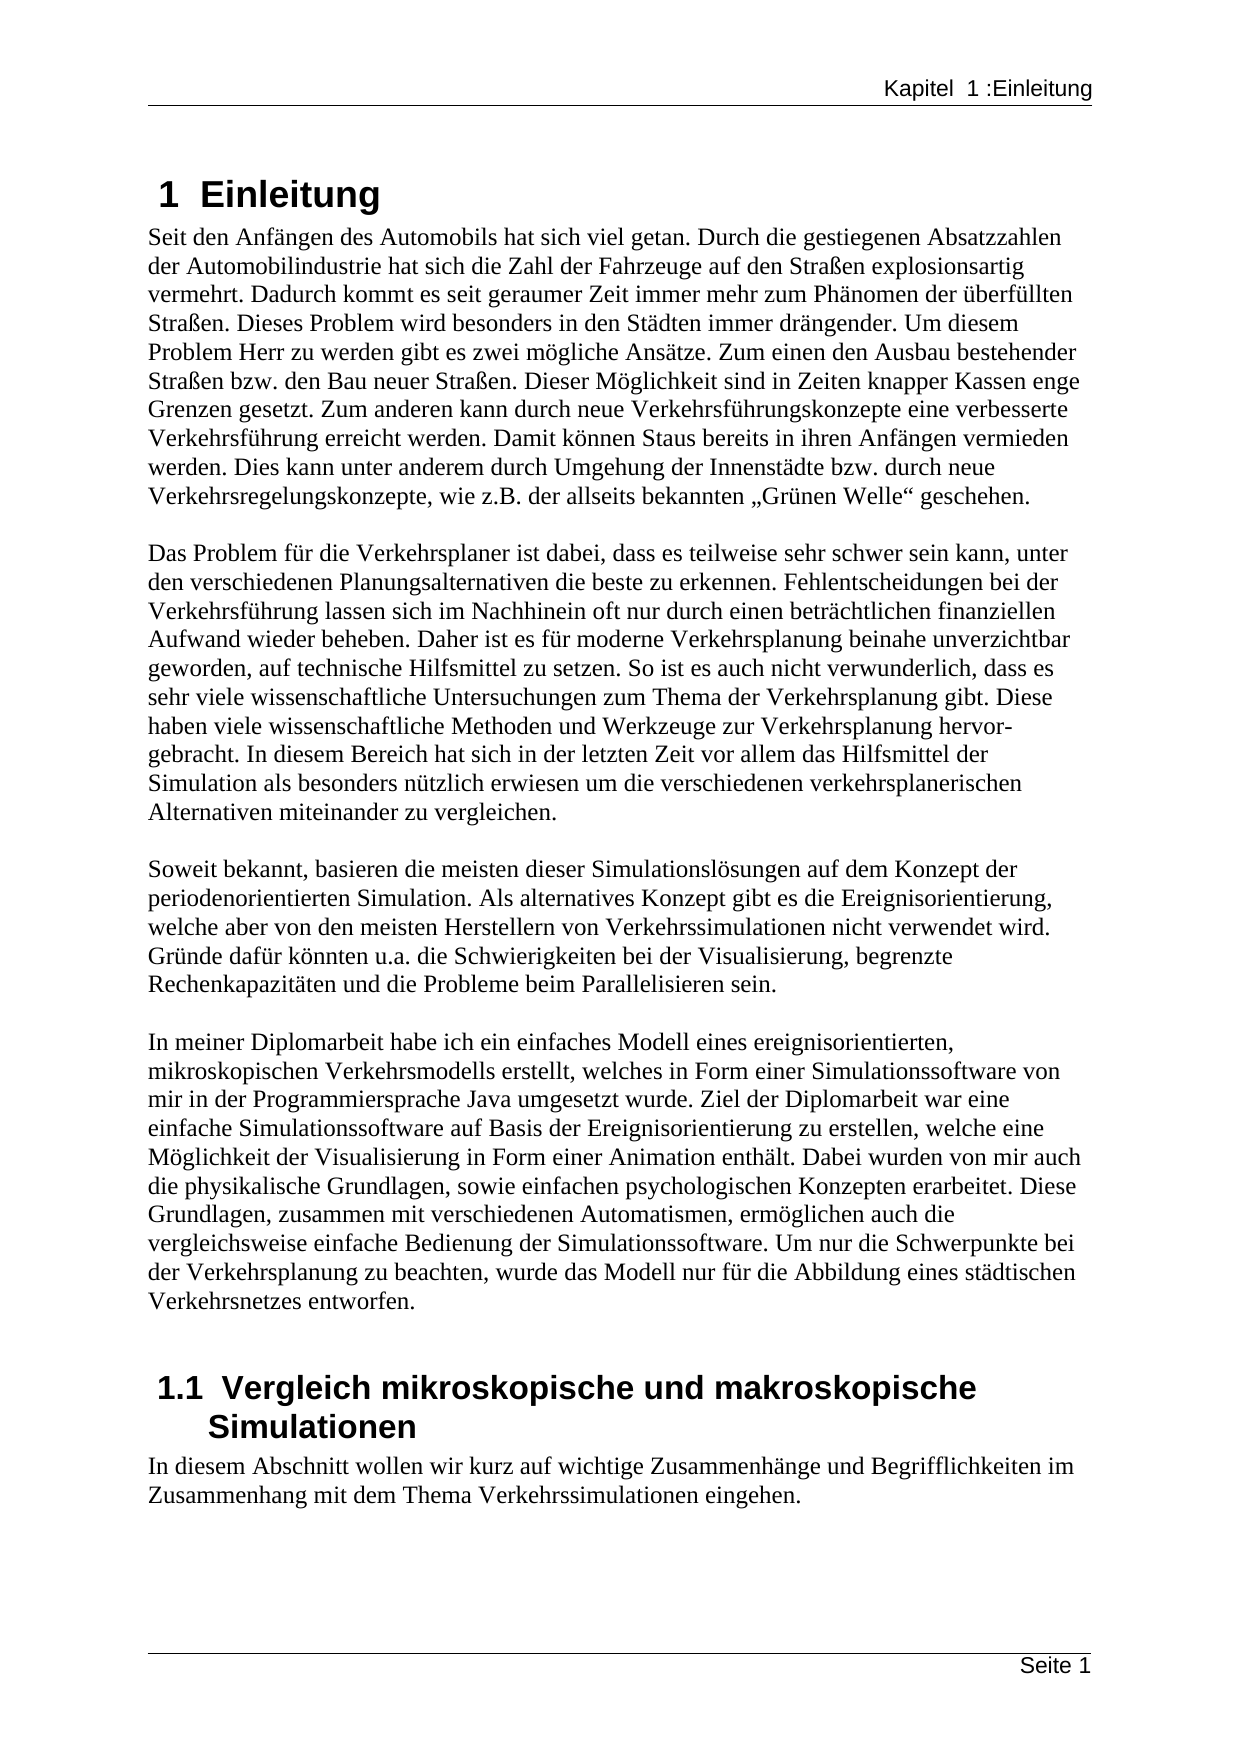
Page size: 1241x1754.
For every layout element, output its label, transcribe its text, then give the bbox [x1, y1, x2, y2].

subtitle Einleitung [148, 173, 1092, 216]
text Soweit bekannt, basieren die meisten dieser Simulationslösungen auf dem Konzept der periodenorientierten Simulation. Als alternatives Konzept gibt es die Ereignisorientierung, welche aber von den meisten Herstellern von Verkehrssimulationen nicht verwendet wird. Gründe dafür könnten u.a. die Schwierigkeiten bei der Visualisierung, begrenzte Rechenkapazitäten und die Probleme beim Parallelisieren sein. [148, 854, 1092, 998]
text Seit den Anfängen des Automobils hat sich viel getan. Durch die gestiegenen Absatzzahlen der Automobilindustrie hat sich die Zahl der Fahrzeuge auf den Straßen explosionsartig vermehrt. Dadurch kommt es seit geraumer Zeit immer mehr zum Phänomen der überfüllten Straßen. Dieses Problem wird besonders in den Städten immer drängender. Um diesem Problem Herr zu werden gibt es zwei mögliche Ansätze. Zum einen den Ausbau bestehender Straßen bzw. den Bau neuer Straßen. Dieser Möglichkeit sind in Zeiten knapper Kassen enge Grenzen gesetzt. Zum anderen kann durch neue Verkehrsführungskonzepte eine verbesserte Verkehrsführung erreicht werden. Damit können Staus bereits in ihren Anfängen vermieden werden. Dies kann unter anderem durch Umgehung der Innenstädte bzw. durch neue Verkehrsregelungskonzepte, wie z.B. der allseits bekannten „Grünen Welle“ geschehen. [148, 222, 1092, 509]
text In meiner Diplomarbeit habe ich ein einfaches Modell eines ereignisorientierten, mikroskopischen Verkehrsmodells erstellt, welches in Form einer Simulationssoftware von mir in der Programmiersprache Java umgesetzt wurde. Ziel der Diplomarbeit war eine einfache Simulationssoftware auf Basis der Ereignisorientierung zu erstellen, welche eine Möglichkeit der Visualisierung in Form einer Animation enthält. Dabei wurden von mir auch die physikalische Grundlagen, sowie einfachen psychologischen Konzepten erarbeitet. Diese Grundlagen, zusammen mit verschiedenen Automatismen, ermöglichen auch die vergleichsweise einfache Bedienung der Simulationssoftware. Um nur die Schwerpunkte bei der Verkehrsplanung zu beachten, wurde das Modell nur für die Abbildung eines städtischen Verkehrsnetzes entworfen. [148, 1027, 1092, 1314]
subtitle Vergleich mikroskopische und makroskopische Simulationen [148, 1368, 1092, 1445]
text Das Problem für die Verkehrsplaner ist dabei, dass es teilweise sehr schwer sein kann, unter den verschiedenen Planungsalternativen die beste zu erkennen. Fehlentscheidungen bei der Verkehrsführung lassen sich im Nachhinein oft nur durch einen beträchtlichen finanziellen Aufwand wieder beheben. Daher ist es für moderne Verkehrsplanung beinahe unverzichtbar geworden, auf technische Hilfsmittel zu setzen. So ist es auch nicht verwunderlich, dass es sehr viele wissenschaftliche Untersuchungen zum Thema der Verkehrsplanung gibt. Diese haben viele wissenschaftliche Methoden und Werkzeuge zur Verkehrsplanung hervor­gebracht. In diesem Bereich hat sich in der letzten Zeit vor allem das Hilfsmittel der Simulation als besonders nützlich erwiesen um die verschiedenen verkehrsplanerischen Alternativen miteinander zu vergleichen. [148, 538, 1092, 826]
text In diesem Abschnitt wollen wir kurz auf wichtige Zusammenhänge und Begrifflichkeiten im Zusammenhang mit dem Thema Verkehrssimulationen eingehen. [148, 1451, 1092, 1509]
